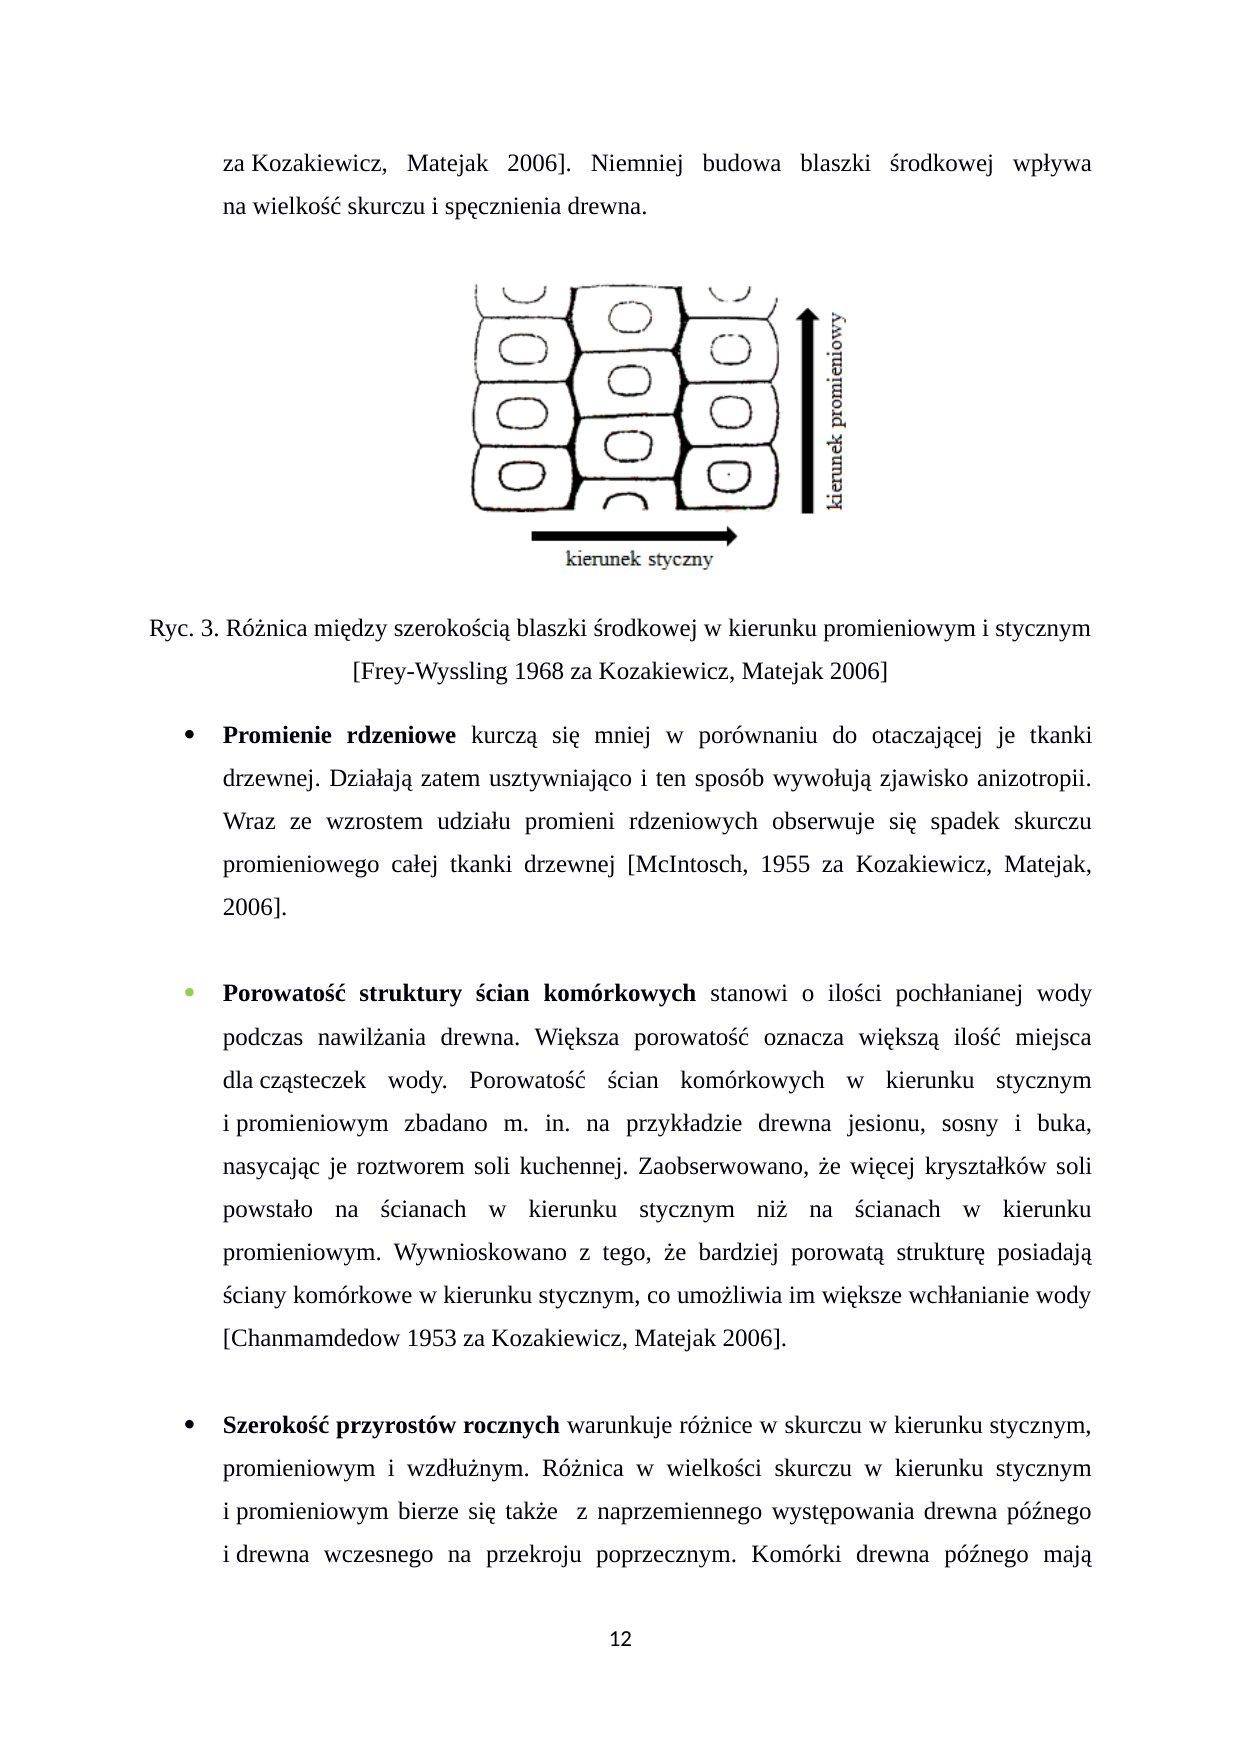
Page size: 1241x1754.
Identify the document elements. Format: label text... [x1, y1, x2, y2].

text Ryc. 3. Różnica między szerokością blaszki środkowej w kierunku promieniowym i stycznym [Frey-Wyssling 1968 za Kozakiewicz, Matejak 2006] [148, 613, 1093, 684]
list za Kozakiewicz, Matejak 2006]. Niemniej budowa blaszki środkowej wpływa na wielkość skurczu i spęcznienia drewna. [185, 148, 1093, 219]
list Porowatość struktury ścian komórkowych stanowi o ilości pochłanianej wody podczas nawilżania drewna. Większa porowatość oznacza większą ilość miejsca dla cząsteczek wody. Porowatość ścian komórkowych w kierunku stycznym i promieniowym zbadano m. in. na przykładzie drewna jesionu, sosny i buka, nasycając je roztworem soli kuchennej. Zaobserwowano, że więcej kryształków soli powstało na ścianach w kierunku stycznym niż na ścianach w kierunku promieniowym. Wywnioskowano z tego, że bardziej porowatą strukturę posiadają ściany komórkowe w kierunku stycznym, co umożliwia im większe wchłanianie wody [Chanmamdedow 1953 za Kozakiewicz, Matejak 2006]. [185, 978, 1093, 1352]
list Szerokość przyrostów rocznych warunkuje różnice w skurczu w kierunku stycznym, promieniowym i wzdłużnym. Różnica w wielkości skurczu w kierunku stycznym i promieniowym bierze się także z naprzemiennego występowania drewna późnego i drewna wczesnego na przekroju poprzecznym. Komórki drewna późnego mają [185, 1410, 1093, 1568]
picture [454, 266, 861, 578]
list Promienie rdzeniowe kurczą się mniej w porównaniu do otaczającej je tkanki drzewnej. Działają zatem usztywniająco i ten sposób wywołują zjawisko anizotropii. Wraz ze wzrostem udziału promieni rdzeniowych obserwuje się spadek skurczu promieniowego całej tkanki drzewnej [McIntosch, 1955 za Kozakiewicz, Matejak, 2006]. [185, 720, 1093, 921]
